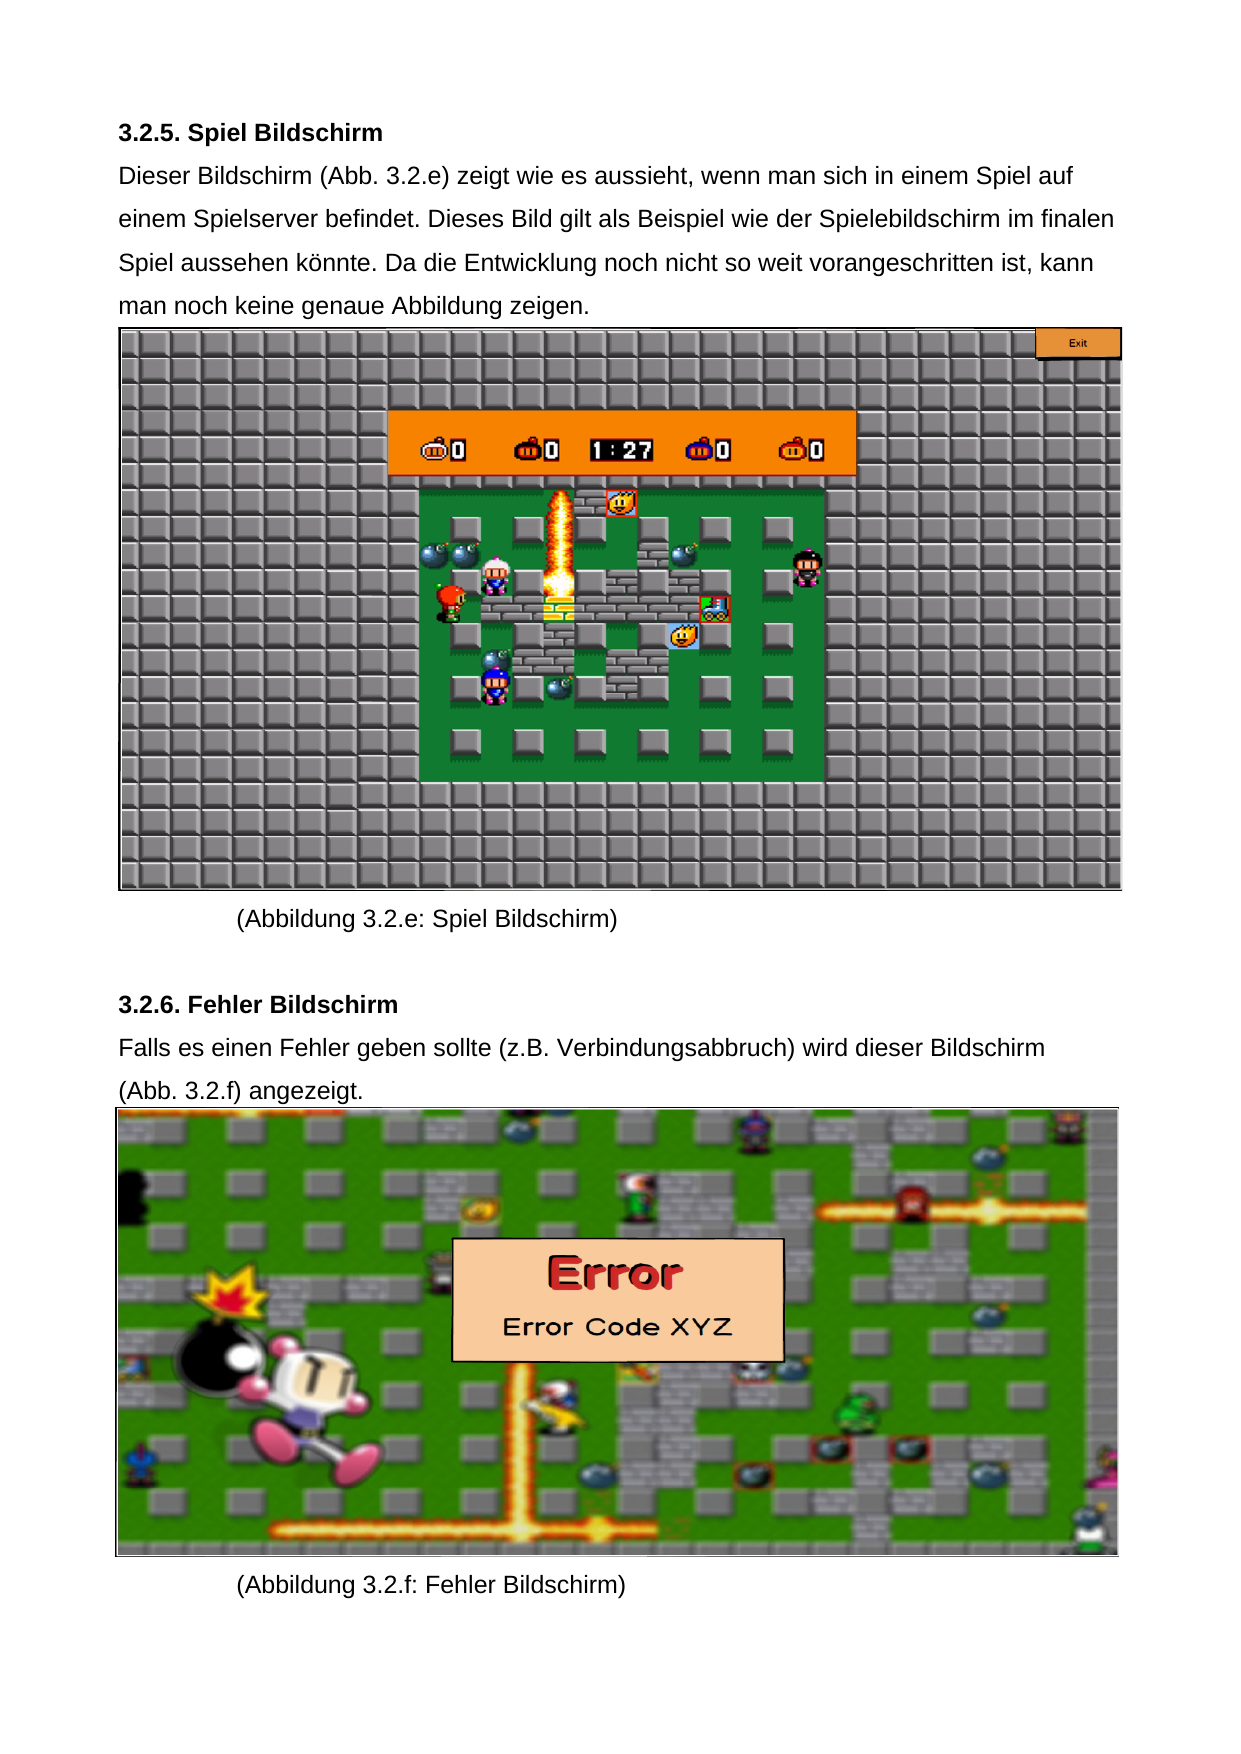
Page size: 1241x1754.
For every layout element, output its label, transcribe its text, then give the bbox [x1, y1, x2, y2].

text 3.2.6. Fehler Bildschirm [118, 989, 1122, 1018]
text 3.2.5. Spiel Bildschirm [118, 118, 1122, 147]
text (Abbildung 3.2.e: Spiel Bildschirm) [118, 891, 1122, 933]
text (Abb. 3.2.f) angezeigt. [118, 1076, 1122, 1104]
text Falls es einen Fehler geben sollte (z.B. Verbindungsabbruch) wird dieser Bildschirm [118, 1033, 1122, 1061]
text Dieser Bildschirm (Abb. 3.2.e) zeigt wie es aussieht, wenn man sich in einem Spiel auf einem Spielserver befindet. Dieses Bild gilt als Beispiel wie der Spielebildschirm im finalen Spiel aussehen könnte. Da die Entwicklung noch nicht so weit vorangeschritten ist, kann man noch keine genaue Abbildung zeigen. [118, 161, 1122, 319]
text (Abbildung 3.2.f: Fehler Bildschirm) [118, 1119, 1122, 1599]
